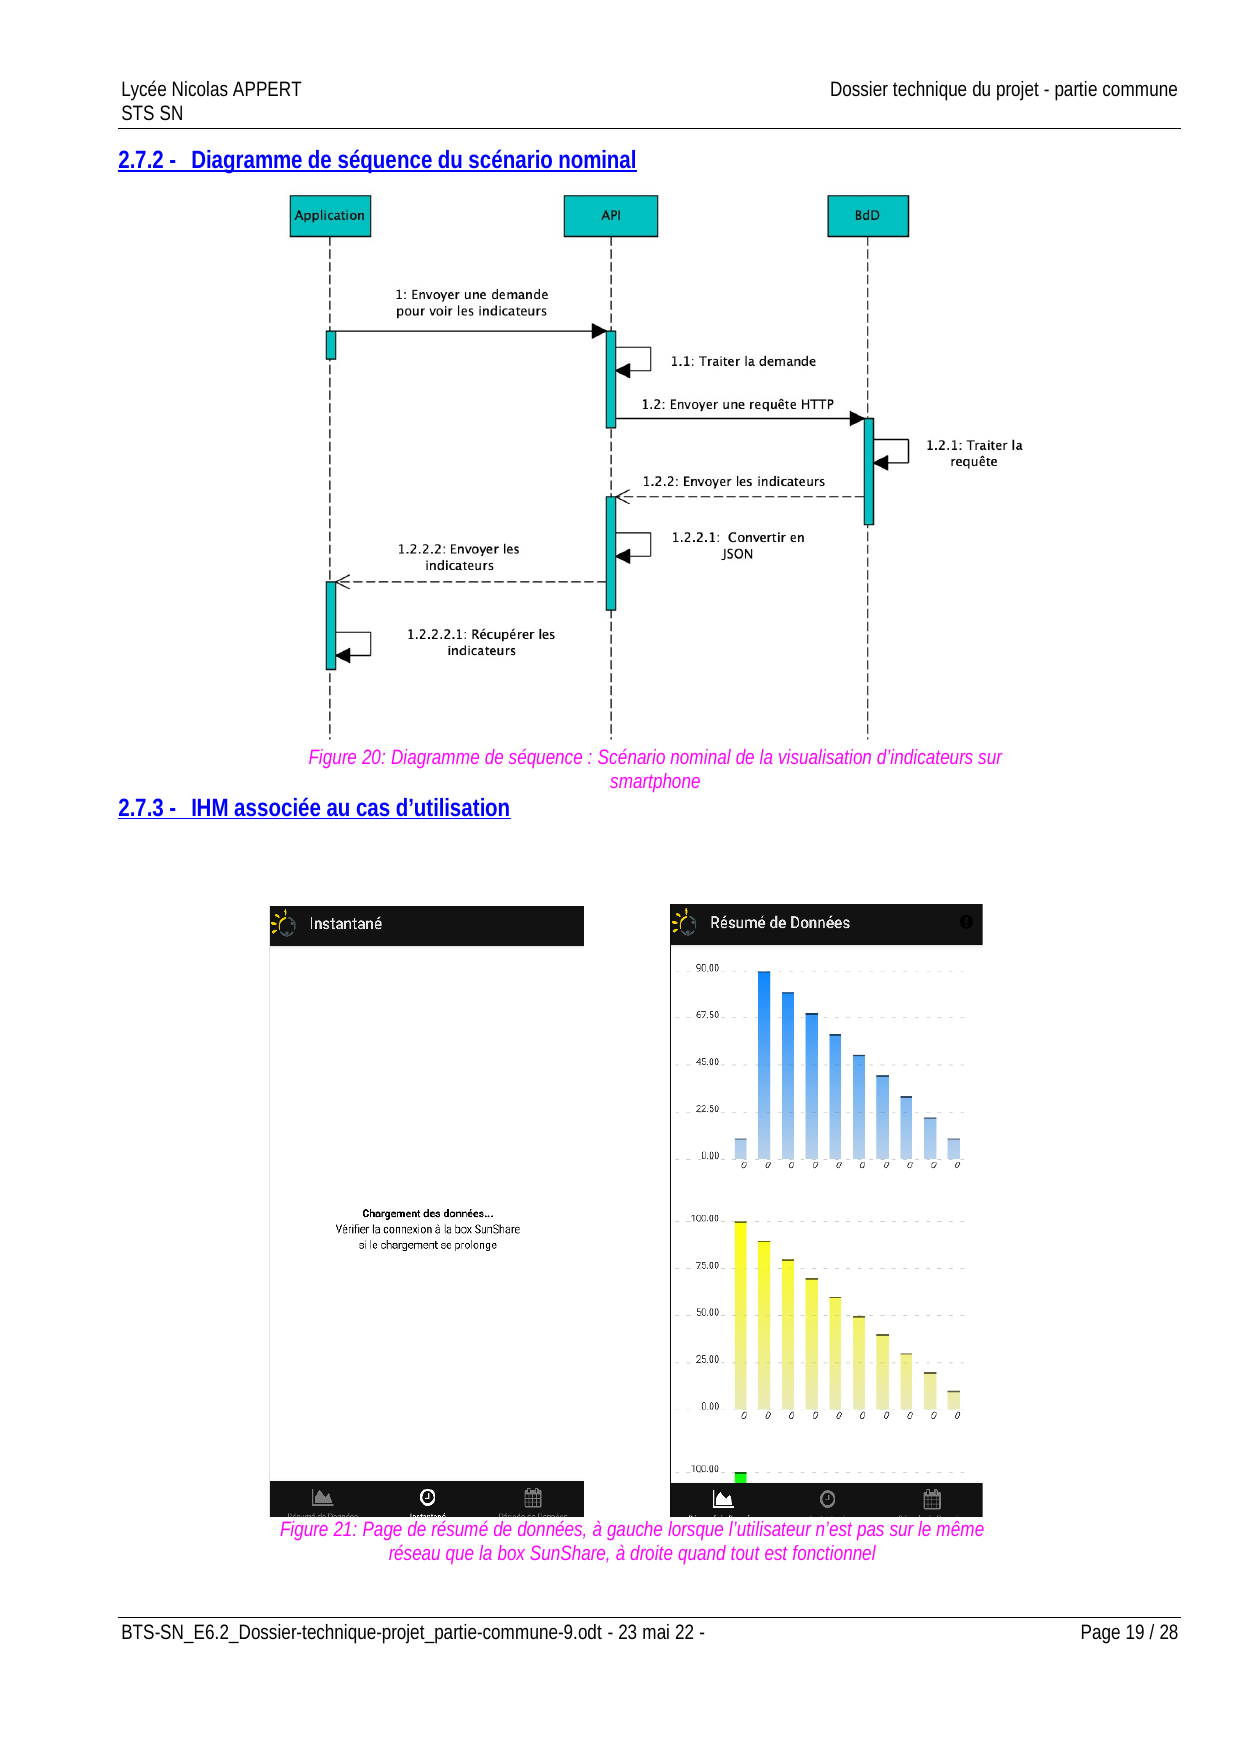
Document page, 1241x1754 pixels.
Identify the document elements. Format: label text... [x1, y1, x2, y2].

subtitle IHM associée au cas d’utilisation [118, 186, 1181, 822]
subtitle Diagramme de séquence du scénario nominal [118, 145, 1181, 174]
text Figure 20: Diagramme de séquence : Scénario nominal de la visualisation d’indicateurs sur smartphone [286, 746, 1026, 793]
picture [670, 904, 983, 1517]
picture [286, 188, 1027, 746]
text Figure 21: Page de résumé de données, à gauche lorsque l’utilisateur n’est pas sur le même réseau que la box SunShare, à droite quand tout est fonctionnel [263, 1517, 1004, 1565]
picture [269, 906, 584, 1517]
